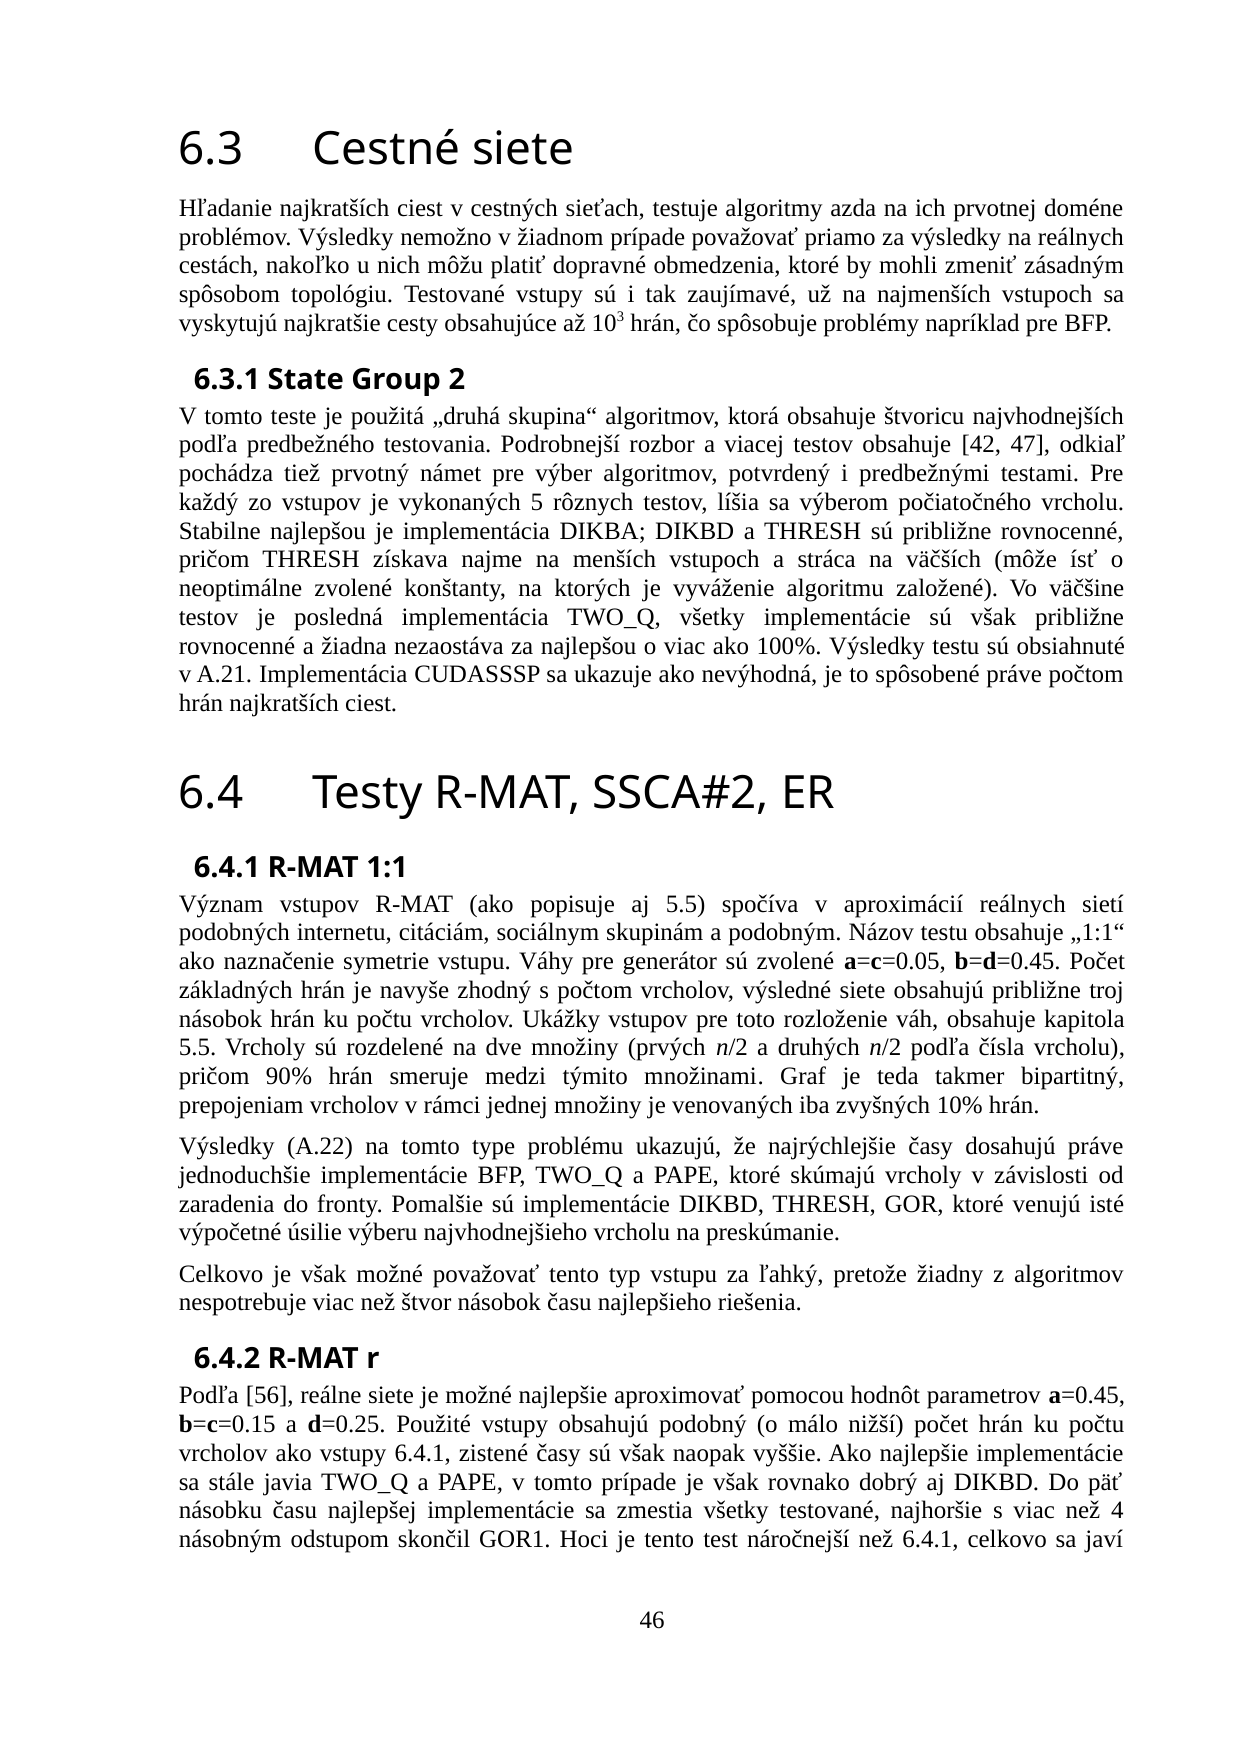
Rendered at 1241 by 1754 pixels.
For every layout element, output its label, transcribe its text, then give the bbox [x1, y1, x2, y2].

subtitle R-MAT 1:1 [193, 846, 1125, 886]
subtitle Testy R-MAT, SSCA#2, ER [178, 759, 1125, 822]
subtitle State Group 2 [193, 358, 1125, 398]
text Význam vstupov R-MAT (ako popisuje aj 5.5) spočíva v aproximácií reálnych sietí podobných internetu, citáciám, sociálnym skupinám a podobným. Názov testu obsahuje „1:1“ ako naznačenie symetrie vstupu. Váhy pre generátor sú zvolené a=c=0.05, b=d=0.45. Počet základných hrán je navyše zhodný s počtom vrcholov, výsledné siete obsahujú približne troj násobok hrán ku počtu vrcholov. Ukážky vstupov pre toto rozloženie váh, obsahuje kapitola 5.5. Vrcholy sú rozdelené na dve množiny (prvých n/2 a druhých n/2 podľa čísla vrcholu), pričom 90% hrán smeruje medzi týmito množinami. Graf je teda takmer bipartitný, prepojeniam vrcholov v rámci jednej množiny je venovaných iba zvyšných 10% hrán. [178, 889, 1125, 1119]
text Celkovo je však možné považovať tento typ vstupu za ľahký, pretože žiadny z algoritmov nespotrebuje viac než štvor násobok času najlepšieho riešenia. [178, 1259, 1125, 1316]
text Výsledky (A.22) na tomto type problému ukazujú, že najrýchlejšie časy dosahujú práve jednoduchšie implementácie BFP, TWO_Q a PAPE, ktoré skúmajú vrcholy v závislosti od zaradenia do fronty. Pomalšie sú implementácie DIKBD, THRESH, GOR, ktoré venujú isté výpočetné úsilie výberu najvhodnejšieho vrcholu na preskúmanie. [178, 1131, 1125, 1246]
subtitle R-MAT r [193, 1338, 1125, 1377]
text Podľa [56], reálne siete je možné najlepšie aproximovať pomocou hodnôt parametrov a=0.45, b=c=0.15 a d=0.25. Použité vstupy obsahujú podobný (o málo nižší) počet hrán ku počtu vrcholov ako vstupy 6.4.1, zistené časy sú však naopak vyššie. Ako najlepšie implementácie sa stále javia TWO_Q a PAPE, v tomto prípade je však rovnako dobrý aj DIKBD. Do päť násobku času najlepšej implementácie sa zmestia všetky testované, najhoršie s viac než 4 násobným odstupom skončil GOR1. Hoci je tento test náročnejší než 6.4.1, celkovo sa javí [178, 1380, 1125, 1553]
text Hľadanie najkratších ciest v cestných sieťach, testuje algoritmy azda na ich prvotnej doméne problémov. Výsledky nemožno v žiadnom prípade považovať priamo za výsledky na reálnych cestách, nakoľko u nich môžu platiť dopravné obmedzenia, ktoré by mohli zmeniť zásadným spôsobom topológiu. Testované vstupy sú i tak zaujímavé, už na najmenších vstupoch sa vyskytujú najkratšie cesty obsahujúce až 103 hrán, čo spôsobuje problémy napríklad pre BFP. [178, 193, 1125, 337]
subtitle Cestné siete [178, 116, 1125, 178]
text V tomto teste je použitá „druhá skupina“ algoritmov, ktorá obsahuje štvoricu najvhodnejších podľa predbežného testovania. Podrobnejší rozbor a viacej testov obsahuje [42, 47], odkiaľ pochádza tiež prvotný námet pre výber algoritmov, potvrdený i predbežnými testami. Pre každý zo vstupov je vykonaných 5 rôznych testov, líšia sa výberom počiatočného vrcholu. Stabilne najlepšou je implementácia DIKBA; DIKBD a THRESH sú približne rovnocenné, pričom THRESH získava najme na menších vstupoch a stráca na väčších (môže ísť o neoptimálne zvolené konštanty, na ktorých je vyváženie algoritmu založené). Vo väčšine testov je posledná implementácia TWO_Q, všetky implementácie sú však približne rovnocenné a žiadna nezaostáva za najlepšou o viac ako 100%. Výsledky testu sú obsiahnuté v A.21. Implementácia CUDASSSP sa ukazuje ako nevýhodná, je to spôsobené práve počtom hrán najkratších ciest. [178, 401, 1125, 717]
